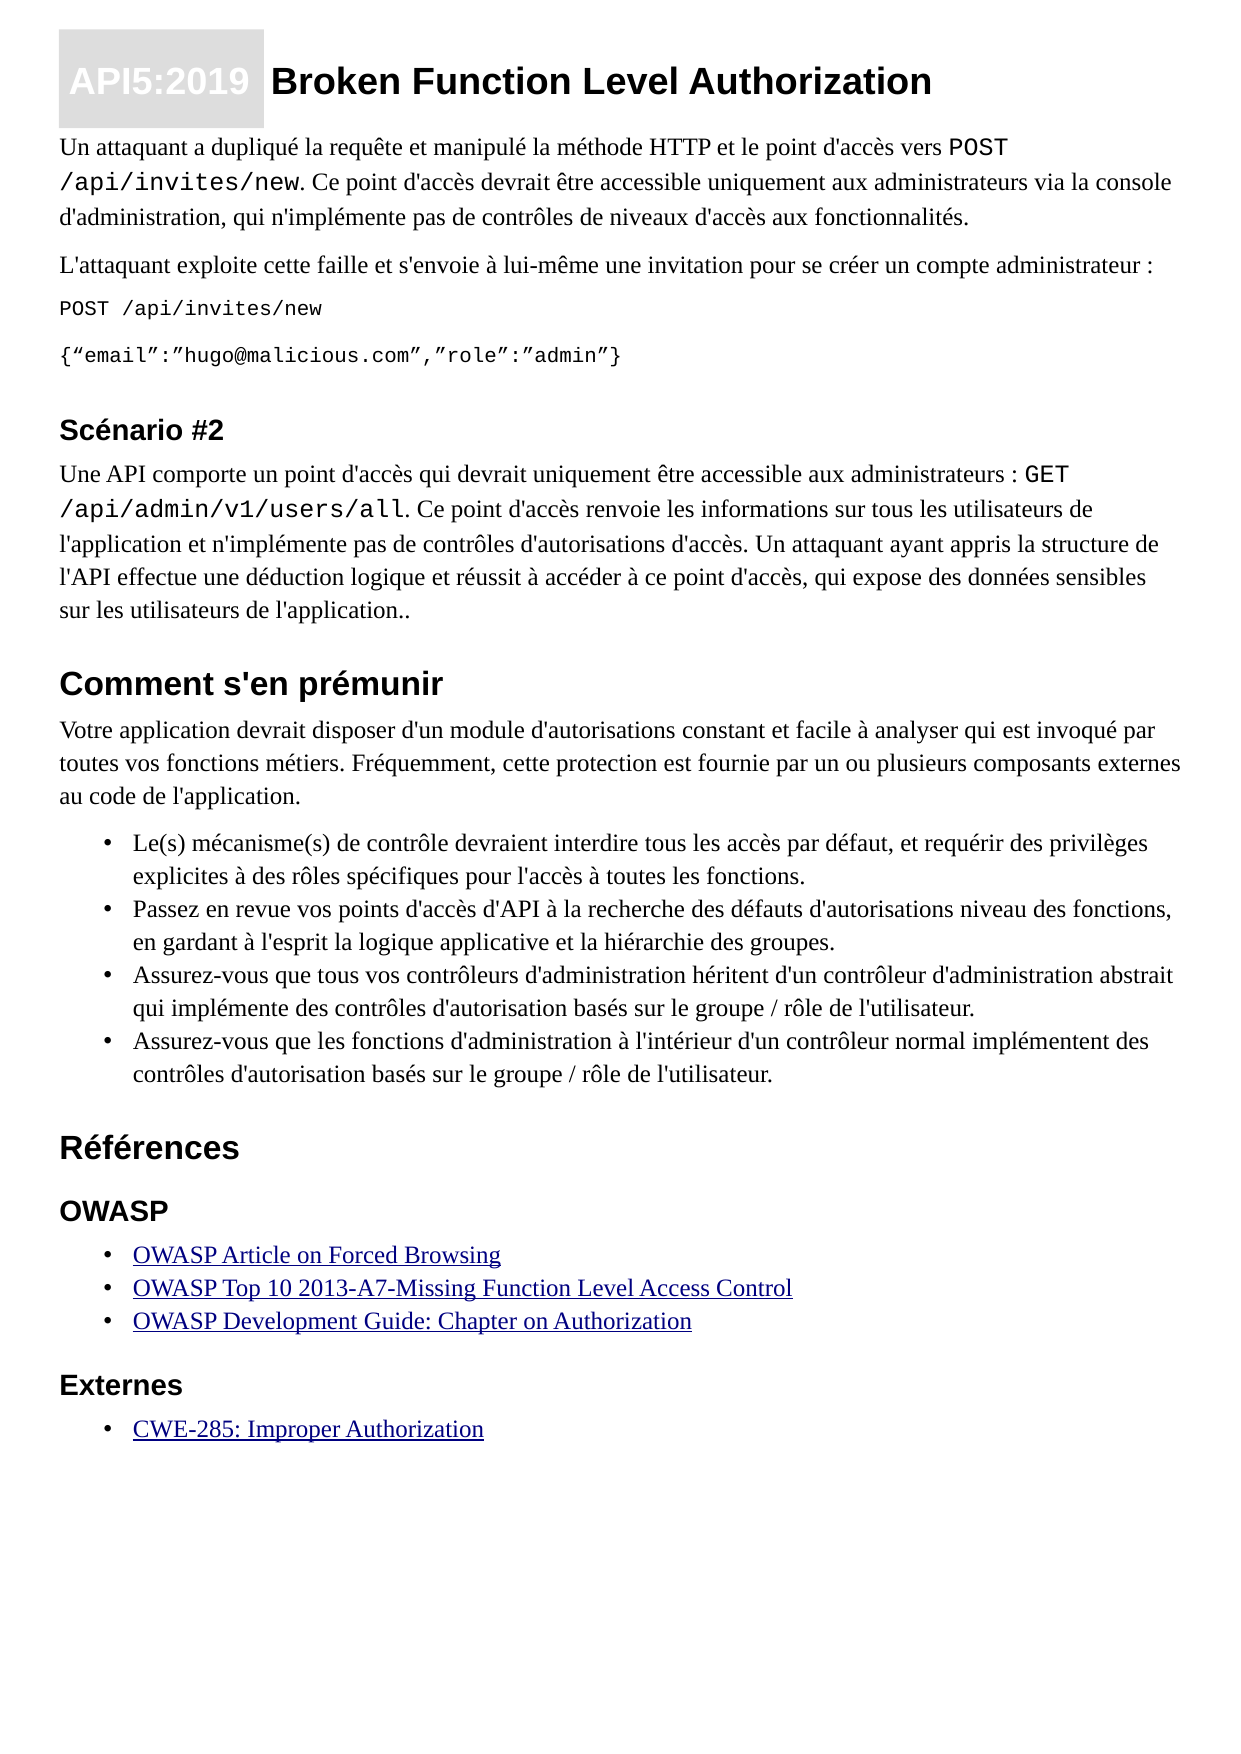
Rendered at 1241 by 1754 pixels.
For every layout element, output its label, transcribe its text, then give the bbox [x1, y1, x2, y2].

text POST /api/invites/new [59, 298, 1181, 321]
list OWASP Top 10 2013-A7-Missing Function Level Access Control [103, 1273, 1181, 1302]
text Un attaquant a dupliqué la requête et manipulé la méthode HTTP et le point d'accès vers POST /api/invites/new. Ce point d'accès devrait être accessible uniquement aux administrateurs via la console d'administration, qui n'implémente pas de contrôles de niveaux d'accès aux fonctionnalités. [59, 132, 1181, 231]
list CWE-285: Improper Authorization [103, 1414, 1181, 1443]
list Le(s) mécanisme(s) de contrôle devraient interdire tous les accès par défaut, et requérir des privilèges explicites à des rôles spécifiques pour l'accès à toutes les fonctions. [103, 828, 1181, 890]
list OWASP Article on Forced Browsing [103, 1240, 1181, 1269]
text L'attaquant exploite cette faille et s'envoie à lui-même une invitation pour se créer un compte administrateur : [59, 250, 1181, 279]
subtitle Scénario #2 [59, 413, 1181, 446]
list Passez en revue vos points d'accès d'API à la recherche des défauts d'autorisations niveau des fonctions, en gardant à l'esprit la logique applicative et la hiérarchie des groupes. [103, 894, 1181, 956]
list Assurez-vous que tous vos contrôleurs d'administration héritent d'un contrôleur d'administration abstrait qui implémente des contrôles d'autorisation basés sur le groupe / rôle de l'utilisateur. [103, 960, 1181, 1022]
subtitle Comment s'en prémunir [59, 663, 1181, 702]
subtitle Références [59, 1128, 1181, 1167]
list Assurez-vous que les fonctions d'administration à l'intérieur d'un contrôleur normal implémentent des contrôles d'autorisation basés sur le groupe / rôle de l'utilisateur. [103, 1026, 1181, 1088]
subtitle OWASP [59, 1194, 1181, 1227]
list OWASP Development Guide: Chapter on Authorization [103, 1306, 1181, 1335]
text {“email”:”hugo@malicious.com”,”role”:”admin”} [59, 345, 1181, 368]
text Une API comporte un point d'accès qui devrait uniquement être accessible aux administrateurs : GET /api/admin/v1/users/all. Ce point d'accès renvoie les informations sur tous les utilisateurs de l'application et n'implémente pas de contrôles d'autorisations d'accès. Un attaquant ayant appris la structure de l'API effectue une déduction logique et réussit à accéder à ce point d'accès, qui expose des données sensibles sur les utilisateurs de l'application.. [59, 459, 1181, 624]
text Votre application devrait disposer d'un module d'autorisations constant et facile à analyser qui est invoqué par toutes vos fonctions métiers. Fréquemment, cette protection est fournie par un ou plusieurs composants externes au code de l'application. [59, 715, 1181, 809]
subtitle Externes [59, 1368, 1181, 1402]
